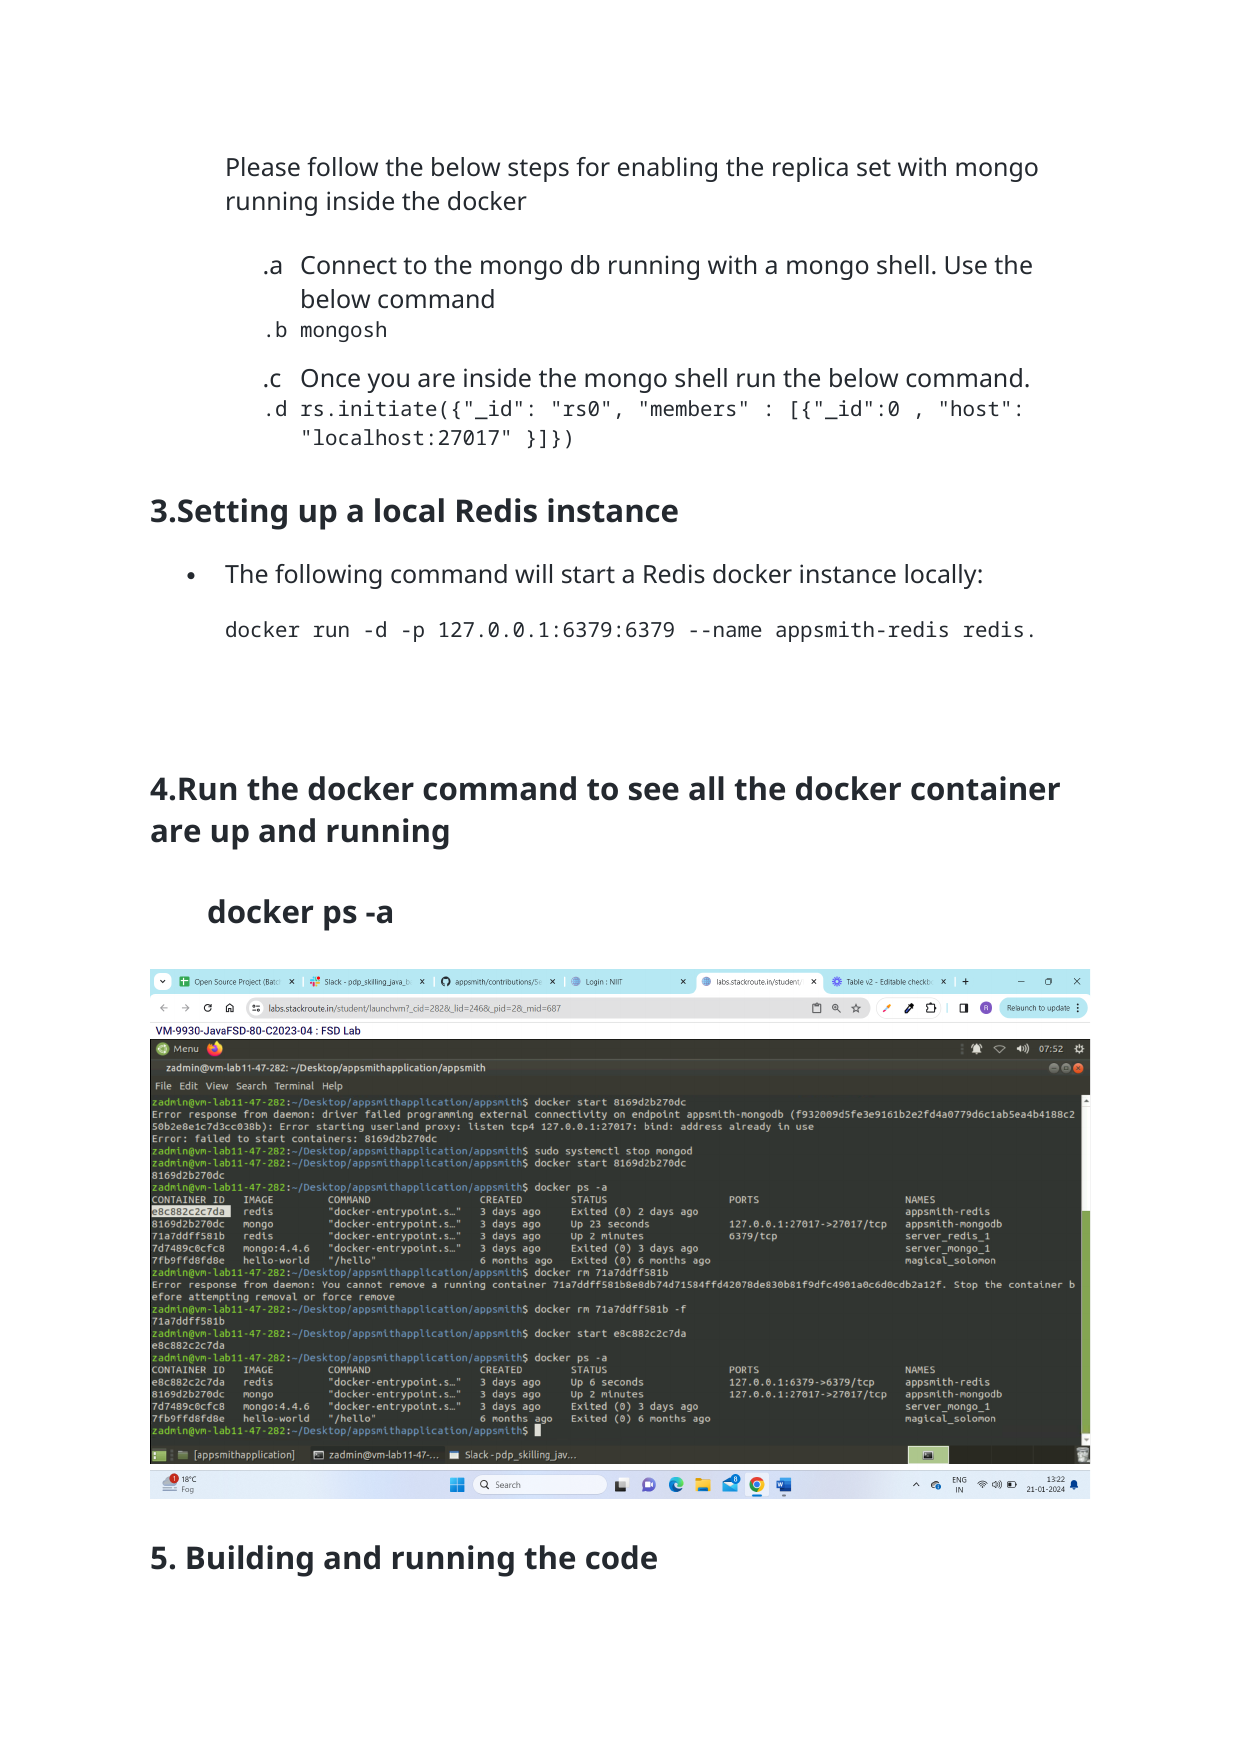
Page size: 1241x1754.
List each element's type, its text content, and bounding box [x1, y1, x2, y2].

list The following command will start a Redis docker instance locally: [187, 557, 1090, 591]
subtitle 3.Setting up a local Redis instance [150, 489, 1090, 532]
list mongosh [262, 315, 1090, 344]
text Please follow the below steps for enabling the replica set with mongo running inside the docker [225, 150, 1090, 218]
list Once you are inside the mongo shell run the below command. [262, 361, 1090, 394]
subtitle 5. Building and running the code [150, 1536, 1090, 1579]
list rs.initiate({"_id": "rs0", "members" : [{"_id":0 , "host": "localhost:27017" }]}) [262, 394, 1090, 451]
picture [150, 969, 1091, 1499]
subtitle docker ps -a [150, 889, 1090, 932]
text docker run -d -p 127.0.0.1:6379:6379 --name appsmith-redis redis. [225, 616, 1090, 644]
list Connect to the mongo db running with a mongo shell. Use the below command [262, 247, 1090, 315]
subtitle 4.Run the docker command to see all the docker container are up and running [150, 767, 1090, 852]
